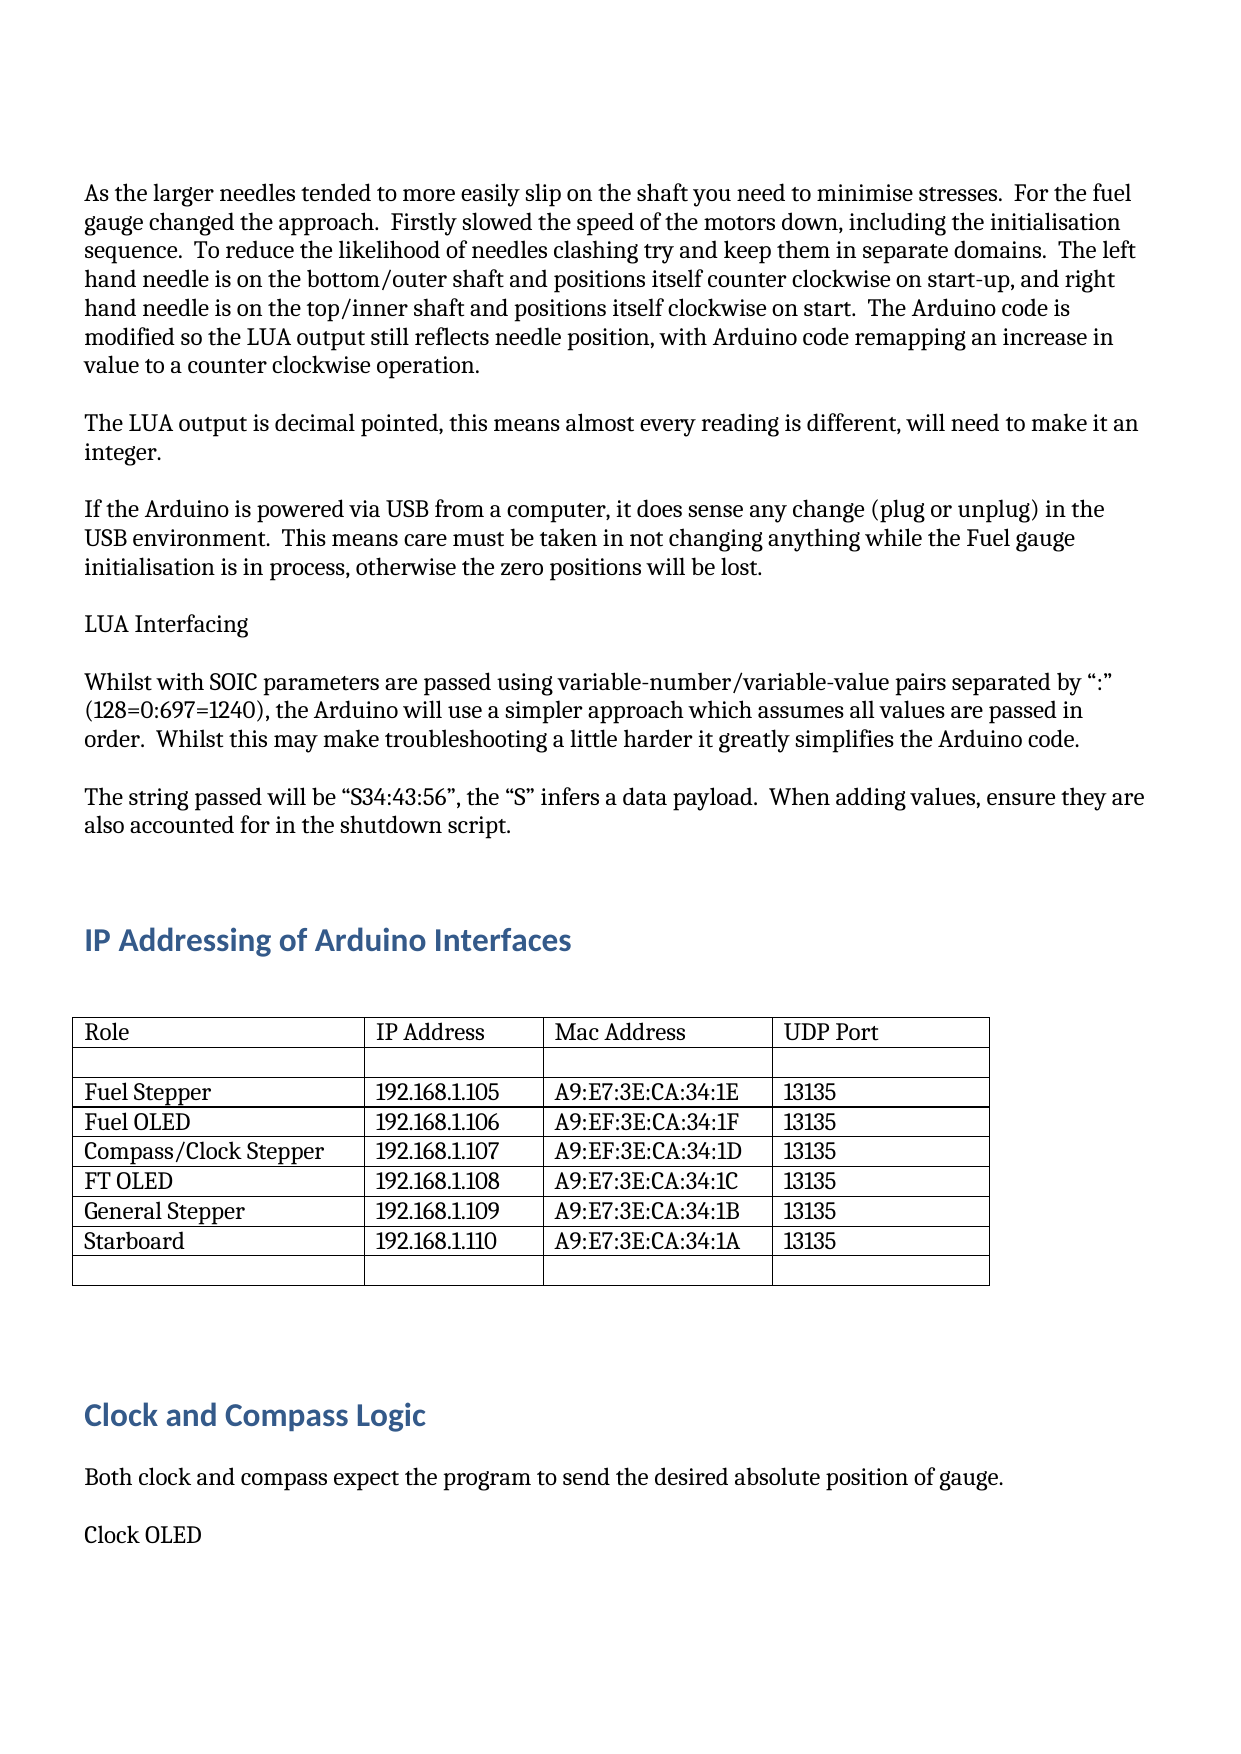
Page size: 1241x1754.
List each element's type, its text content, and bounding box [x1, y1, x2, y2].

table_cell [73, 1048, 364, 1077]
table_cell [73, 1256, 364, 1285]
subtitle Clock and Compass Logic [84, 1394, 1148, 1434]
table_header IP Address [365, 1018, 543, 1047]
text As the larger needles tended to more easily slip on the shaft you need to minimise stresses. For the fuel gauge changed the approach. Firstly slowed the speed of the motors down, including the initialisation sequence. To reduce the likelihood of needles clashing try and keep them in separate domains. The left hand needle is on the bottom/outer shaft and positions itself counter clockwise on start-up, and right hand needle is on the top/inner shaft and positions itself clockwise on start. The Arduino code is modified so the LUA output still reflects needle position, with Arduino code remapping an increase in value to a counter clockwise operation. [84, 179, 1148, 380]
table_cell Fuel OLED [73, 1108, 364, 1136]
text If the Arduino is powered via USB from a computer, it does sense any change (plug or unplug) in the USB environment. This means care must be taken in not changing anything while the Fuel gauge initialisation is in process, otherwise the zero positions will be lost. [84, 495, 1148, 581]
table_cell 13135 [773, 1108, 989, 1136]
table_cell 13135 [773, 1197, 989, 1226]
table_cell 13135 [773, 1078, 989, 1106]
text Clock OLED [84, 1521, 1148, 1549]
table_cell [773, 1256, 989, 1285]
table_cell [365, 1048, 543, 1077]
subtitle IP Addressing of Arduino Interfaces [84, 919, 1148, 959]
table_cell A9:E7:3E:CA:34:1B [544, 1197, 772, 1226]
table_cell [365, 1256, 543, 1285]
table_cell General Stepper [73, 1197, 364, 1226]
table_header Mac Address [544, 1018, 772, 1047]
table_cell A9:E7:3E:CA:34:1E [544, 1078, 772, 1106]
table_cell 192.168.1.107 [365, 1137, 543, 1166]
table_cell [544, 1048, 772, 1077]
table_cell Fuel Stepper [73, 1078, 364, 1106]
table_cell 192.168.1.108 [365, 1167, 543, 1196]
table_cell 13135 [773, 1227, 989, 1255]
text LUA Interfacing [84, 610, 1148, 639]
table_cell 13135 [773, 1167, 989, 1196]
table_header Role [73, 1018, 364, 1047]
table_cell 192.168.1.109 [365, 1197, 543, 1226]
table_cell 192.168.1.105 [365, 1078, 543, 1106]
table_cell A9:E7:3E:CA:34:1A [544, 1227, 772, 1255]
text The string passed will be “S34:43:56”, the “S” infers a data payload. When adding values, ensure they are also accounted for in the shutdown script. [84, 782, 1148, 840]
table_cell FT OLED [73, 1167, 364, 1196]
table_header UDP Port [773, 1018, 989, 1047]
table_cell 13135 [773, 1137, 989, 1166]
text Whilst with SOIC parameters are passed using variable-number/variable-value pairs separated by “:” (128=0:697=1240), the Arduino will use a simpler approach which assumes all values are passed in order. Whilst this may make troubleshooting a little harder it greatly simplifies the Arduino code. [84, 667, 1148, 754]
table_cell [773, 1048, 989, 1077]
table_cell Compass/Clock Stepper [73, 1137, 364, 1166]
table_cell 192.168.1.110 [365, 1227, 543, 1255]
table_cell [544, 1256, 772, 1285]
text The LUA output is decimal pointed, this means almost every reading is different, will need to make it an integer. [84, 409, 1148, 466]
table_cell A9:EF:3E:CA:34:1F [544, 1108, 772, 1136]
table_cell A9:EF:3E:CA:34:1D [544, 1137, 772, 1166]
table_cell A9:E7:3E:CA:34:1C [544, 1167, 772, 1196]
table_cell Starboard [73, 1227, 364, 1255]
text Both clock and compass expect the program to send the desired absolute position of gauge. [84, 1463, 1148, 1492]
table_cell 192.168.1.106 [365, 1108, 543, 1136]
